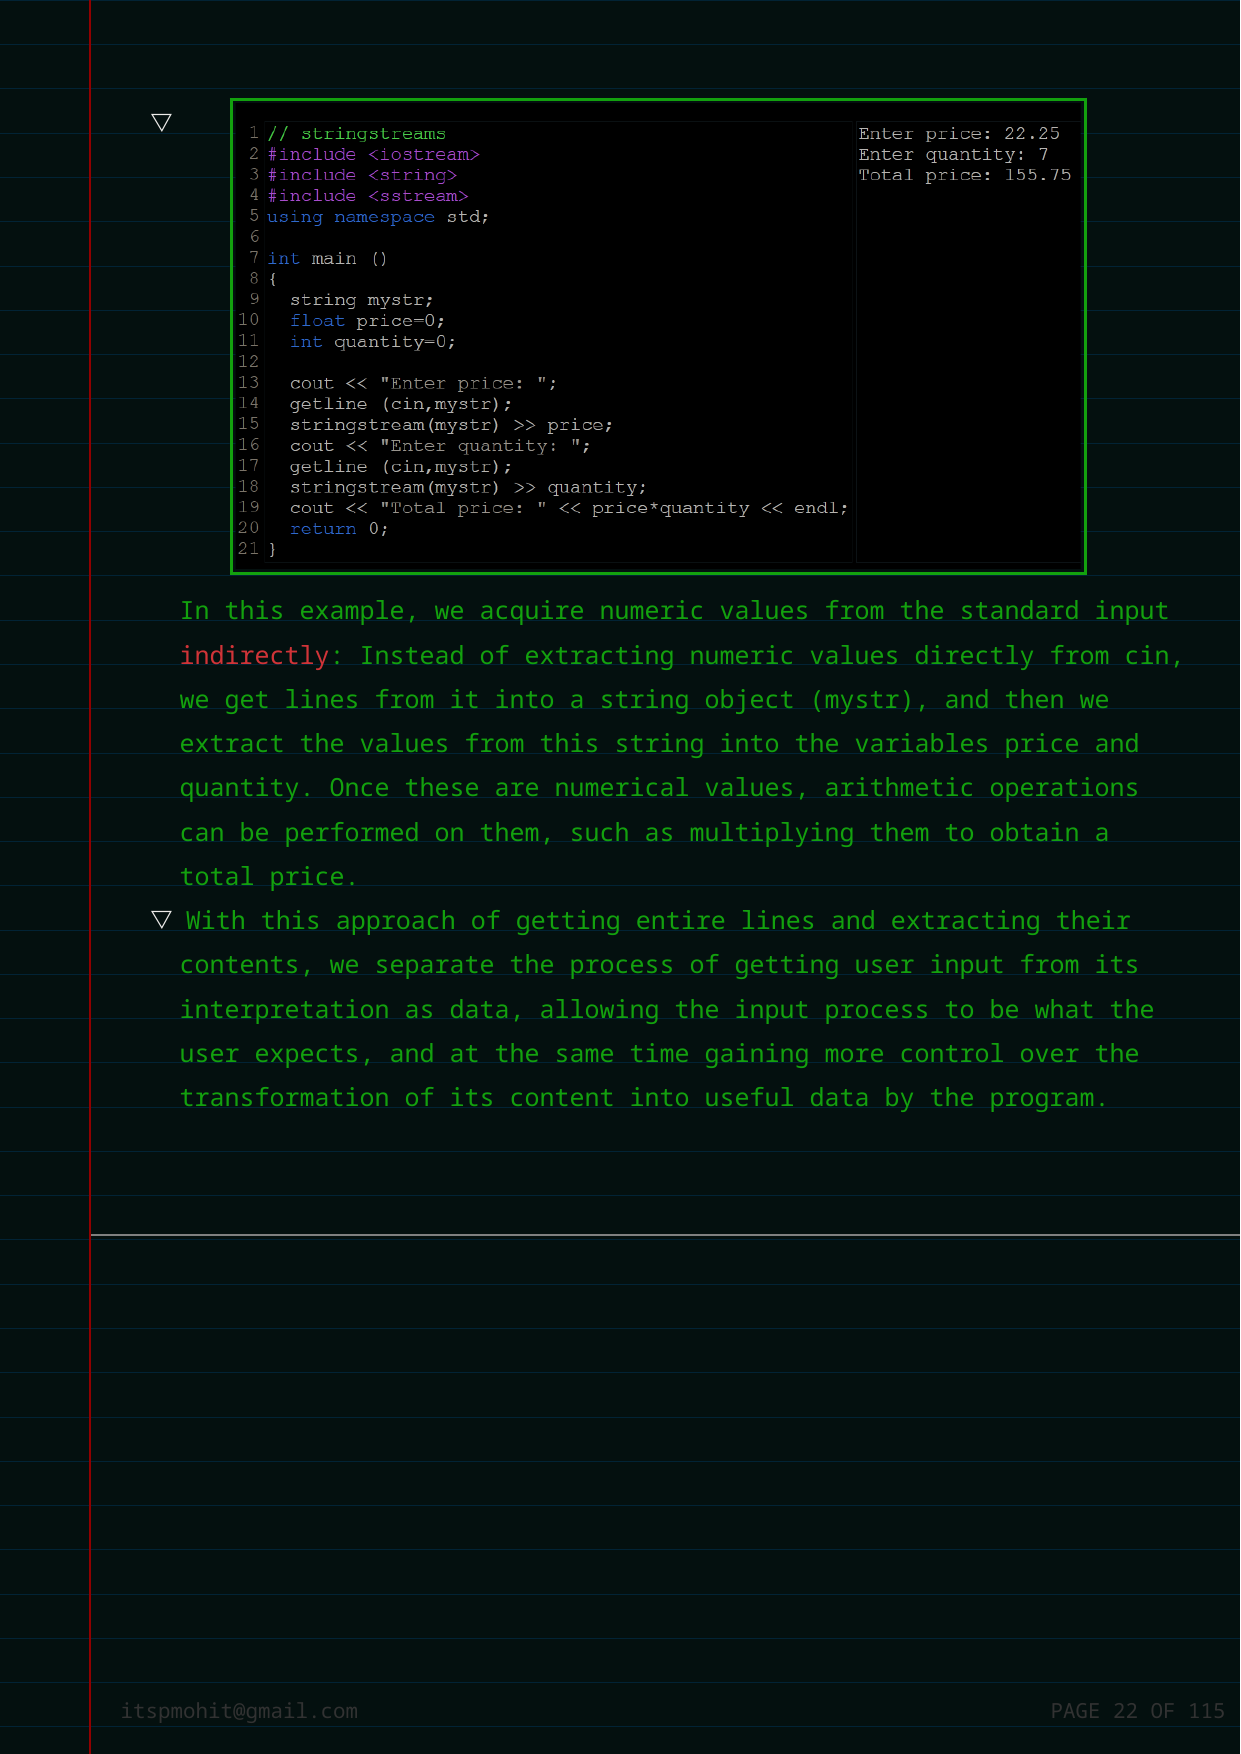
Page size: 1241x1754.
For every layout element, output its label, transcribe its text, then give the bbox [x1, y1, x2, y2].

list In this example, we acquire numeric values from the standard input indirectly: Instead of extracting numeric values directly from cin, we get lines from it into a string object (mystr), and then we extract the values from this string into the variables price and quantity. Once these are numerical values, arithmetic operations can be performed on them, such as multiplying them to obtain a total price. [150, 97, 1196, 894]
list With this approach of getting entire lines and extracting their contents, we separate the process of getting user input from its interpretation as data, allowing the input process to be what the user expects, and at the same time gaining more control over the transformation of its content into useful data by the program. [150, 894, 1196, 1204]
picture [235, 103, 1081, 569]
